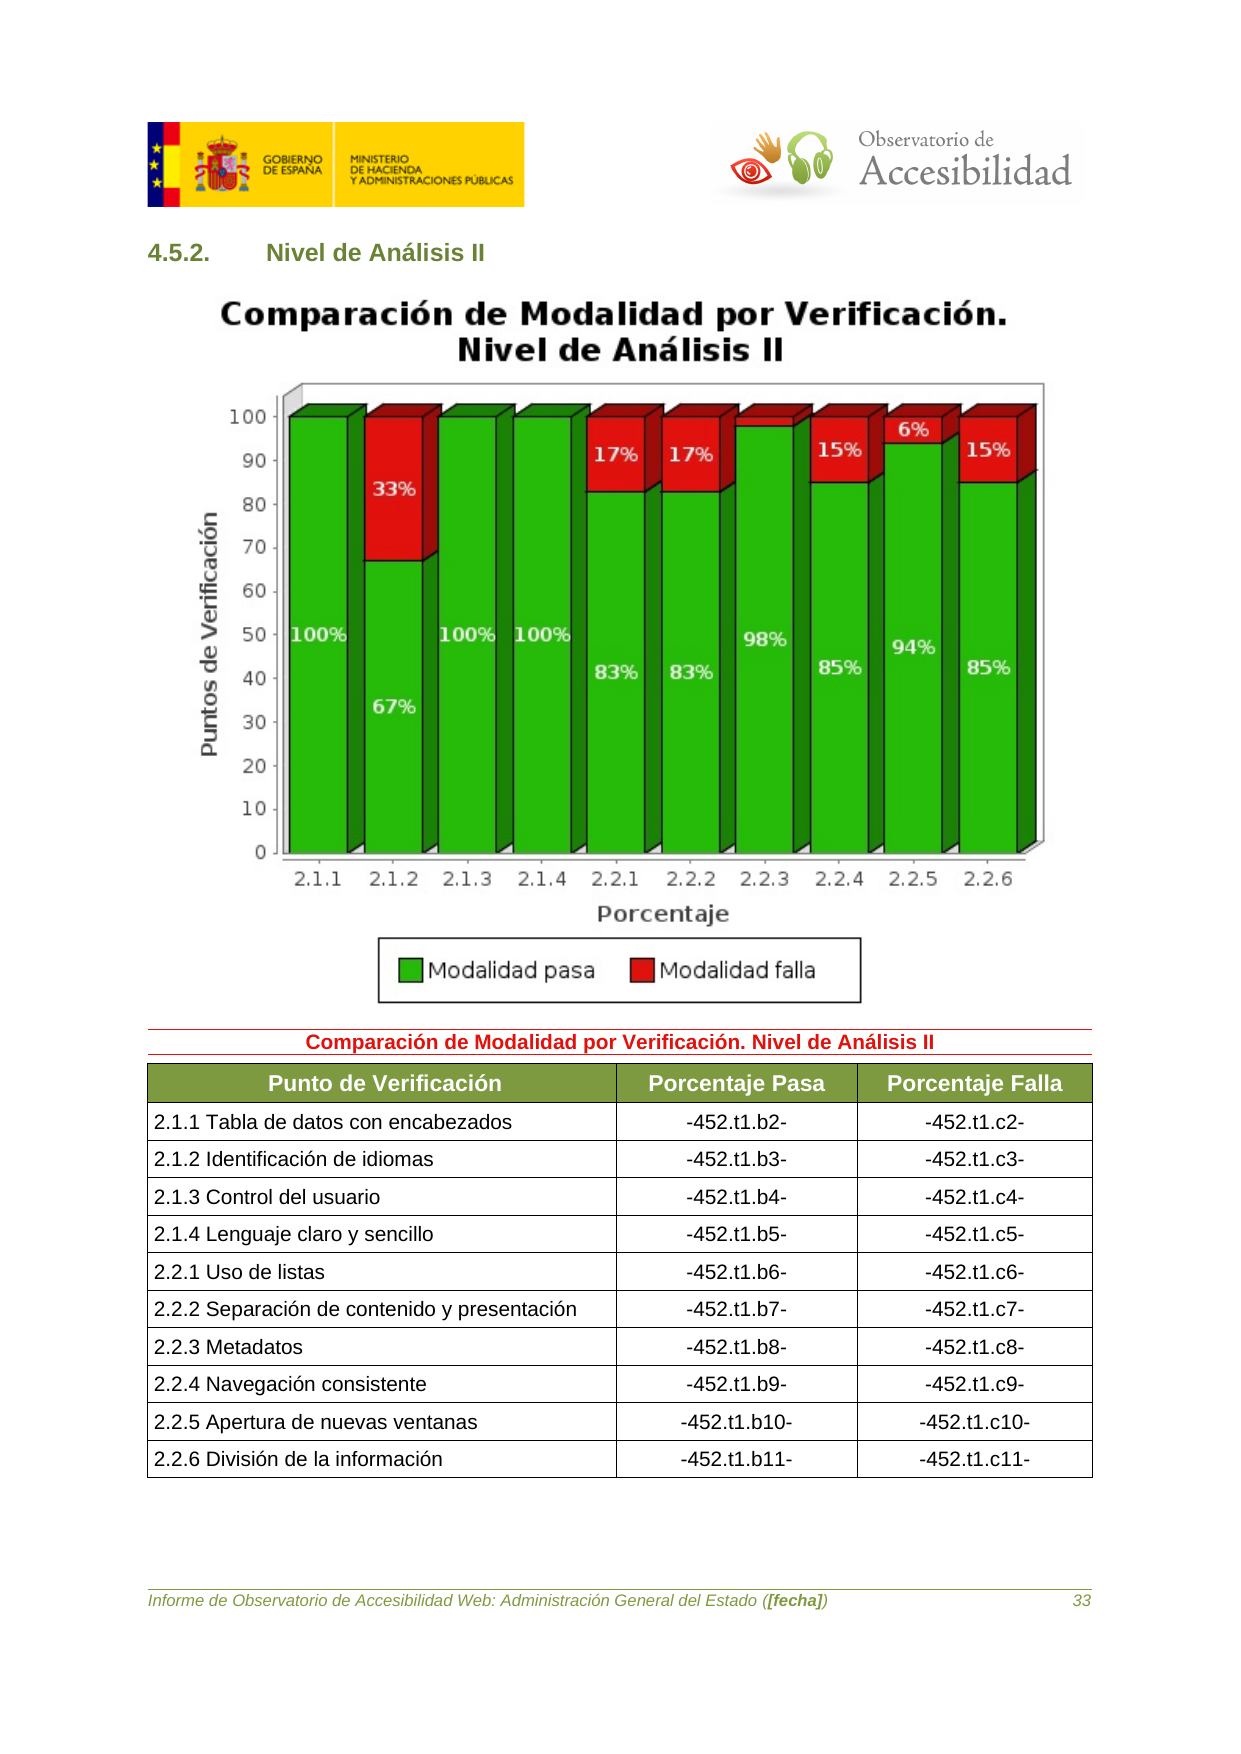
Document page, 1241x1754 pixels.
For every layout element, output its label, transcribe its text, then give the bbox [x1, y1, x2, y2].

table_header Porcentaje Pasa [617, 1064, 857, 1102]
table_cell -452.t1.b5- [617, 1216, 857, 1252]
table_cell 2.1.1 Tabla de datos con encabezados [148, 1103, 616, 1140]
table_cell 2.1.2 Identificación de idiomas [148, 1141, 616, 1177]
table_cell 2.2.1 Uso de listas [148, 1253, 616, 1290]
table_cell -452.t1.c2- [858, 1103, 1092, 1140]
table_cell -452.t1.c9- [858, 1366, 1092, 1402]
table_cell -452.t1.c4- [858, 1178, 1092, 1215]
table_cell -452.t1.c6- [858, 1253, 1092, 1290]
table_cell 2.2.3 Metadatos [148, 1328, 616, 1365]
table_cell -452.t1.c11- [858, 1441, 1092, 1477]
picture [147, 122, 525, 207]
picture [178, 294, 1062, 1005]
table_cell -452.t1.b9- [617, 1366, 857, 1402]
table_cell -452.t1.b4- [617, 1178, 857, 1215]
table_cell -452.t1.b11- [617, 1441, 857, 1477]
table_header Porcentaje Falla [858, 1064, 1092, 1102]
table_cell -452.t1.b7- [617, 1291, 857, 1327]
table_cell 2.2.6 División de la información [148, 1441, 616, 1477]
list Nivel de Análisis II [148, 238, 1092, 267]
table_cell 2.1.4 Lenguaje claro y sencillo [148, 1216, 616, 1252]
table_cell 2.1.3 Control del usuario [148, 1178, 616, 1215]
text Comparación de Modalidad por Verificación. Nivel de Análisis II [148, 1030, 1092, 1054]
table_cell -452.t1.c5- [858, 1216, 1092, 1252]
table_cell 2.2.4 Navegación consistente [148, 1366, 616, 1402]
table_cell -452.t1.b3- [617, 1141, 857, 1177]
table_cell -452.t1.c3- [858, 1141, 1092, 1177]
table_cell 2.2.5 Apertura de nuevas ventanas [148, 1403, 616, 1440]
table_cell -452.t1.c10- [858, 1403, 1092, 1440]
table_header Punto de Verificación [148, 1064, 616, 1102]
table_cell -452.t1.c7- [858, 1291, 1092, 1327]
table_cell -452.t1.b6- [617, 1253, 857, 1290]
table_cell 2.2.2 Separación de contenido y presentación [148, 1291, 616, 1327]
picture [710, 122, 1086, 205]
table_cell -452.t1.b10- [617, 1403, 857, 1440]
table_cell -452.t1.b2- [617, 1103, 857, 1140]
table_cell -452.t1.b8- [617, 1328, 857, 1365]
table_cell -452.t1.c8- [858, 1328, 1092, 1365]
